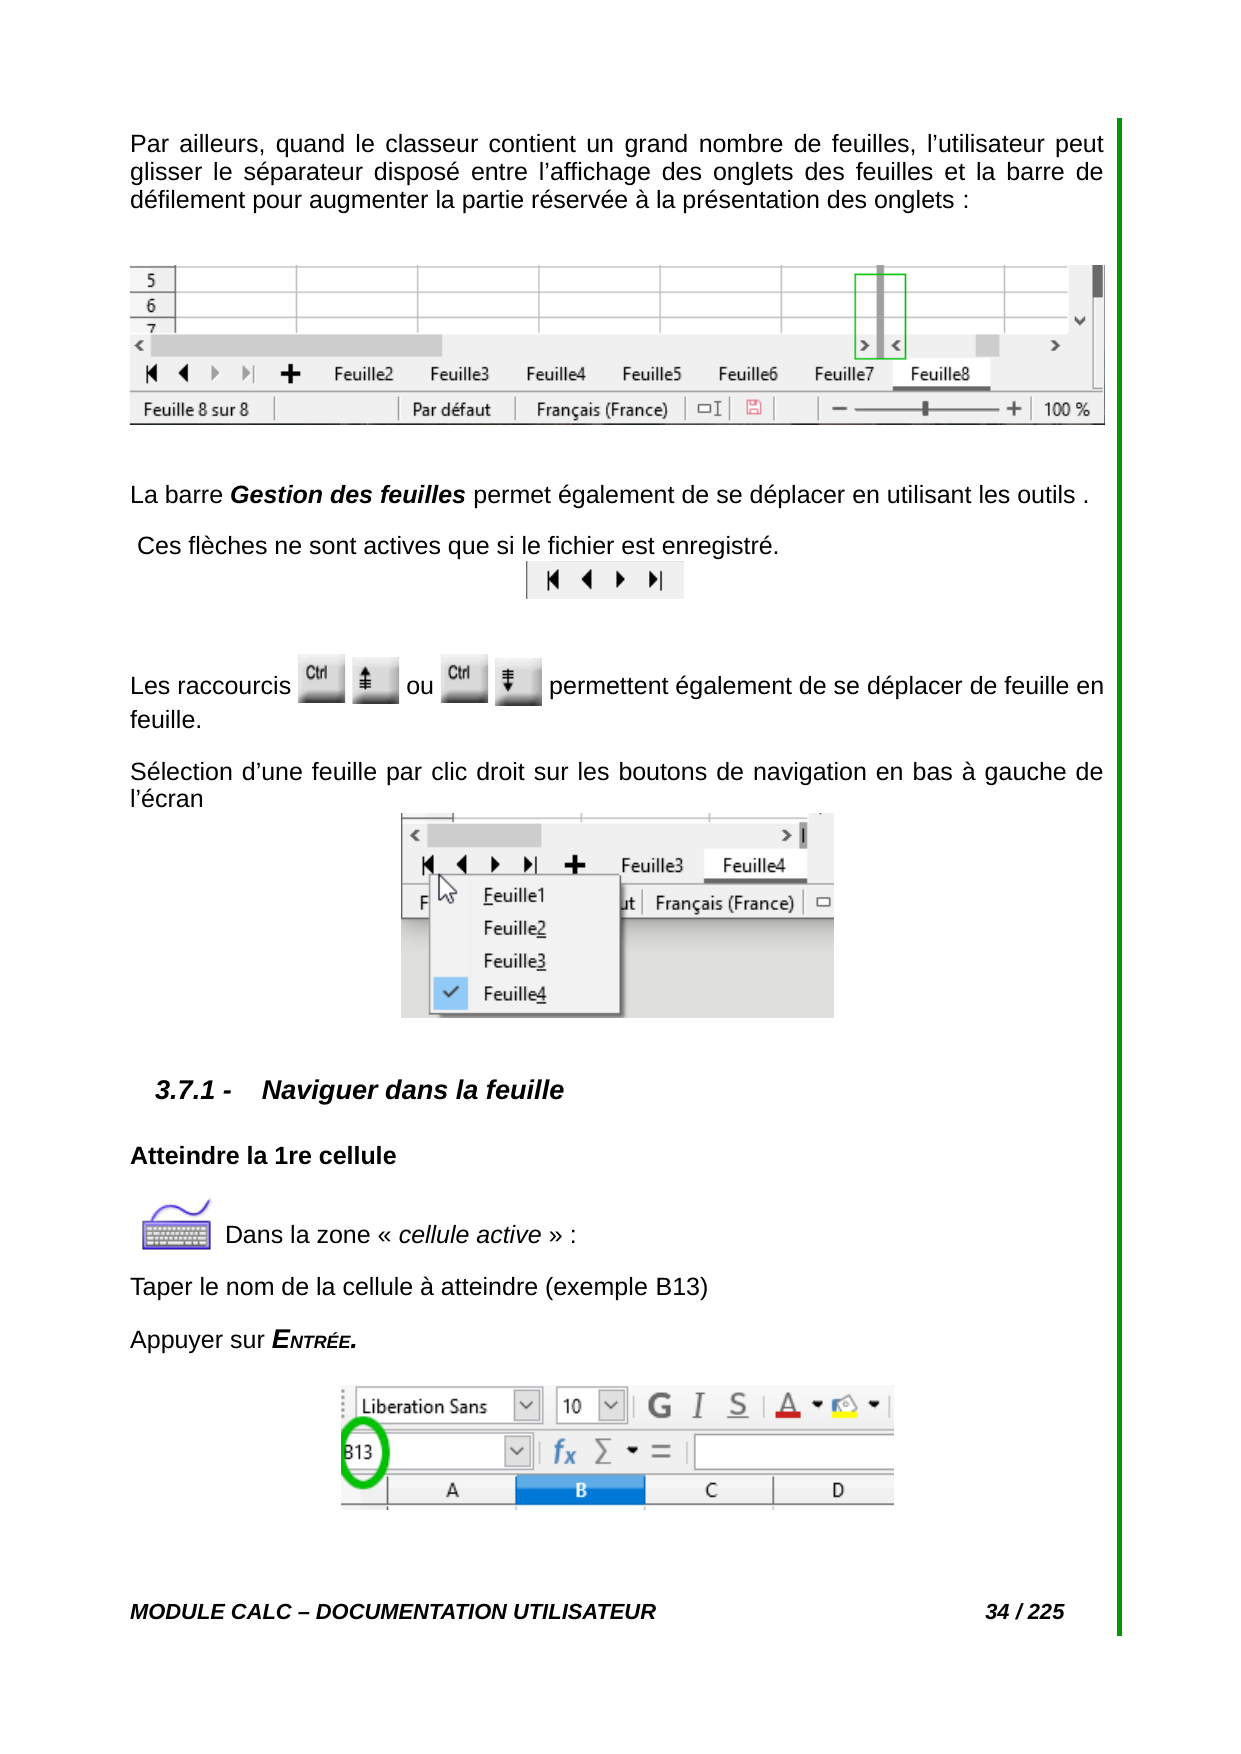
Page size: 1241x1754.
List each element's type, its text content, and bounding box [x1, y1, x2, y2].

text Sélection d’une feuille par clic droit sur les boutons de navigation en bas à gauche de l’écran [130, 757, 1105, 813]
picture [341, 1385, 894, 1510]
text Ces flèches ne sont actives que si le fichier est enregistré. [130, 532, 1105, 560]
picture [352, 657, 400, 704]
text Taper le nom de la cellule à atteindre (exemple B13) [130, 1273, 1105, 1301]
picture [129, 265, 1105, 425]
text La barre Gestion des feuilles permet également de se déplacer en utilisant les outils . [130, 481, 1105, 508]
text Par ailleurs, quand le classeur contient un grand nombre de feuilles, l’utilisateur peut glisser le séparateur disposé entre l’affichage des onglets des feuilles et la barre de défilement pour augmenter la partie réservée à la présentation des onglets : [130, 130, 1105, 214]
picture [298, 654, 346, 703]
picture [526, 561, 684, 599]
text Dans la zone « cellule active » : [213, 1221, 1105, 1249]
picture [138, 1188, 213, 1264]
picture [495, 658, 542, 706]
text Appuyer sur Entrée. [130, 1324, 1105, 1354]
subtitle Naviguer dans la feuille [155, 1075, 1105, 1106]
picture [401, 813, 834, 1018]
text Atteindre la 1re cellule [130, 1142, 1105, 1169]
picture [440, 654, 489, 703]
text Les raccourcis ou permettent également de se déplacer de feuille en feuille. [130, 655, 1105, 734]
